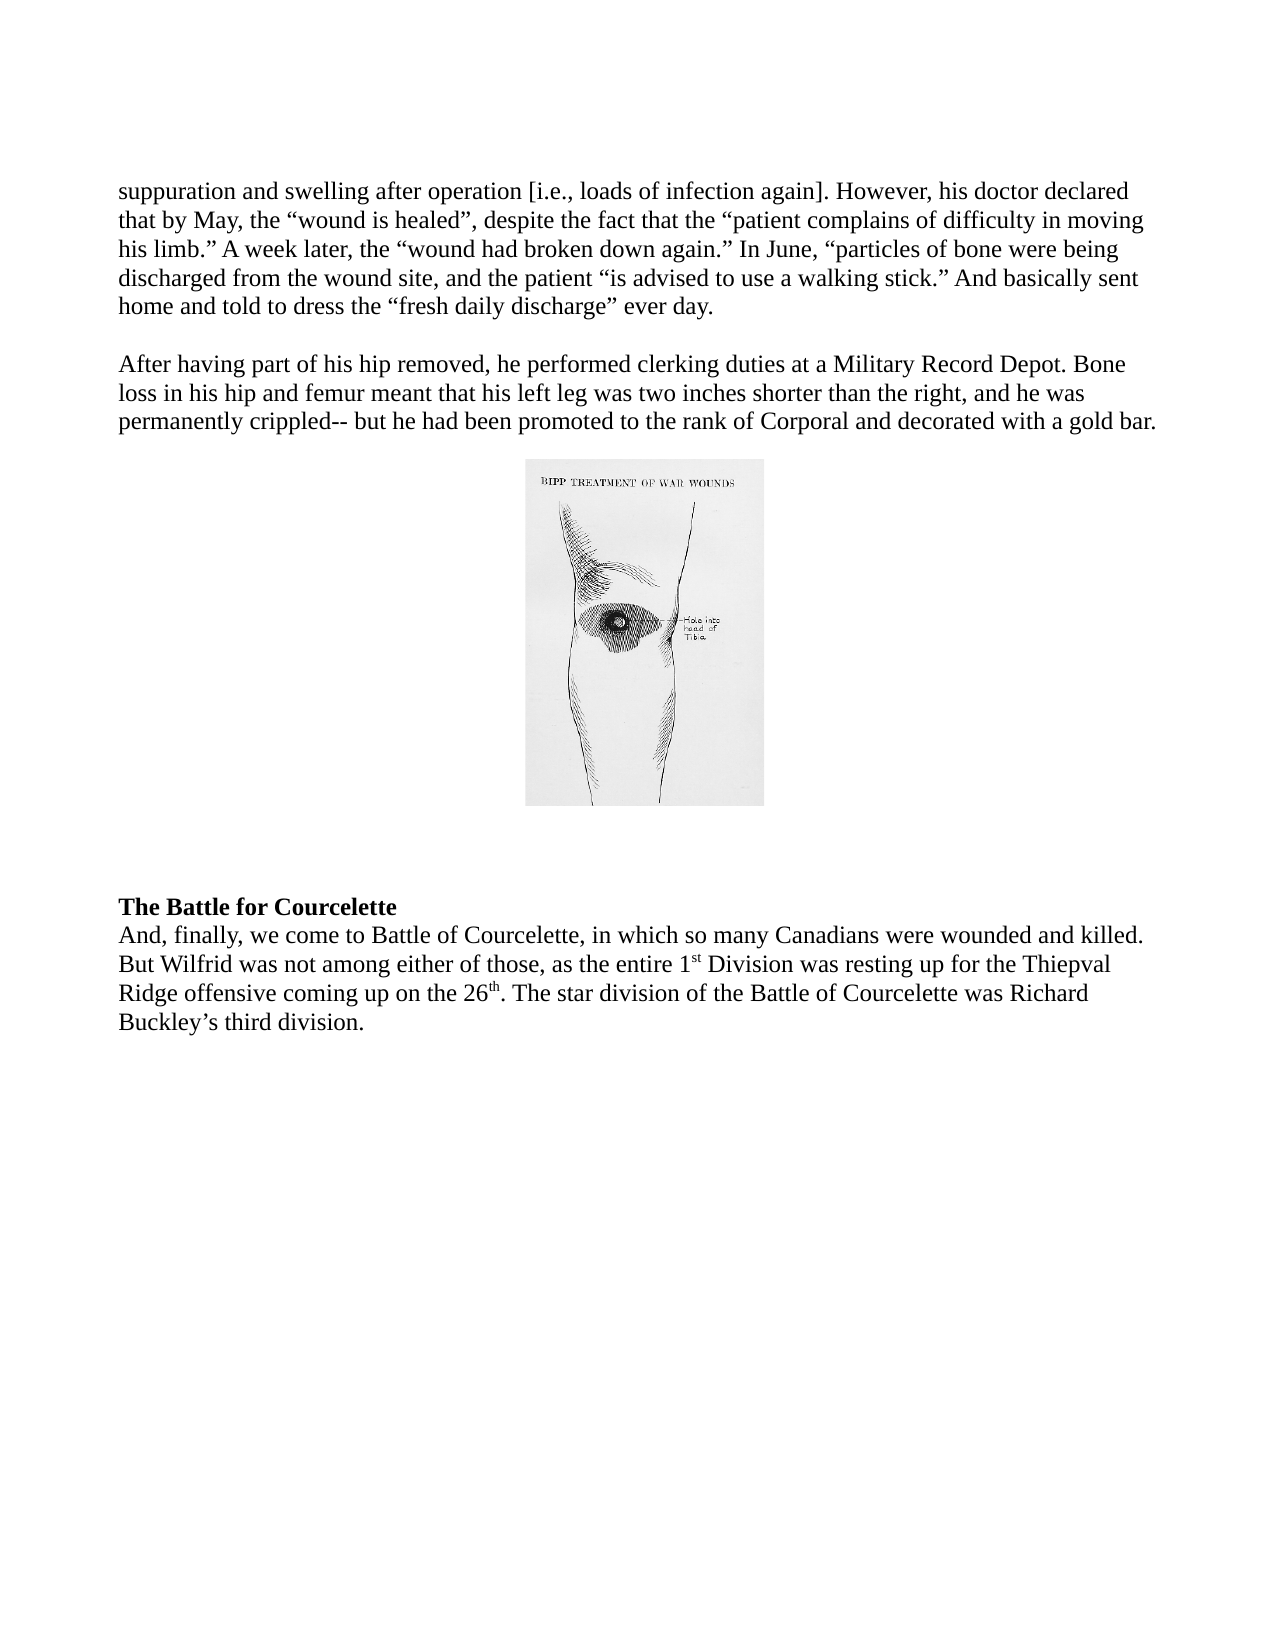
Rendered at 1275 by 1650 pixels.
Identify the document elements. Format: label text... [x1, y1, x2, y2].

picture [525, 459, 765, 806]
text The Battle for Courcelette [118, 892, 1157, 921]
text And, finally, we come to Battle of Courcelette, in which so many Canadians were wounded and killed. But Wilfrid was not among either of those, as the entire 1st Division was resting up for the Thiepval Ridge offensive coming up on the 26th. The star division of the Battle of Courcelette was Richard Buckley’s third division. [118, 921, 1157, 1036]
text After having part of his hip removed, he performed clerking duties at a Military Record Depot. Bone loss in his hip and femur meant that his left leg was two inches shorter than the right, and he was permanently crippled-- but he had been promoted to the rank of Corporal and decorated with a gold bar. [118, 349, 1157, 435]
text suppuration and swelling after operation [i.e., loads of infection again]. However, his doctor declared that by May, the “wound is healed”, despite the fact that the “patient complains of difficulty in moving his limb.” A week later, the “wound had broken down again.” In June, “particles of bone were being discharged from the wound site, and the patient “is advised to use a walking stick.” And basically sent home and told to dress the “fresh daily discharge” ever day. [118, 176, 1157, 320]
